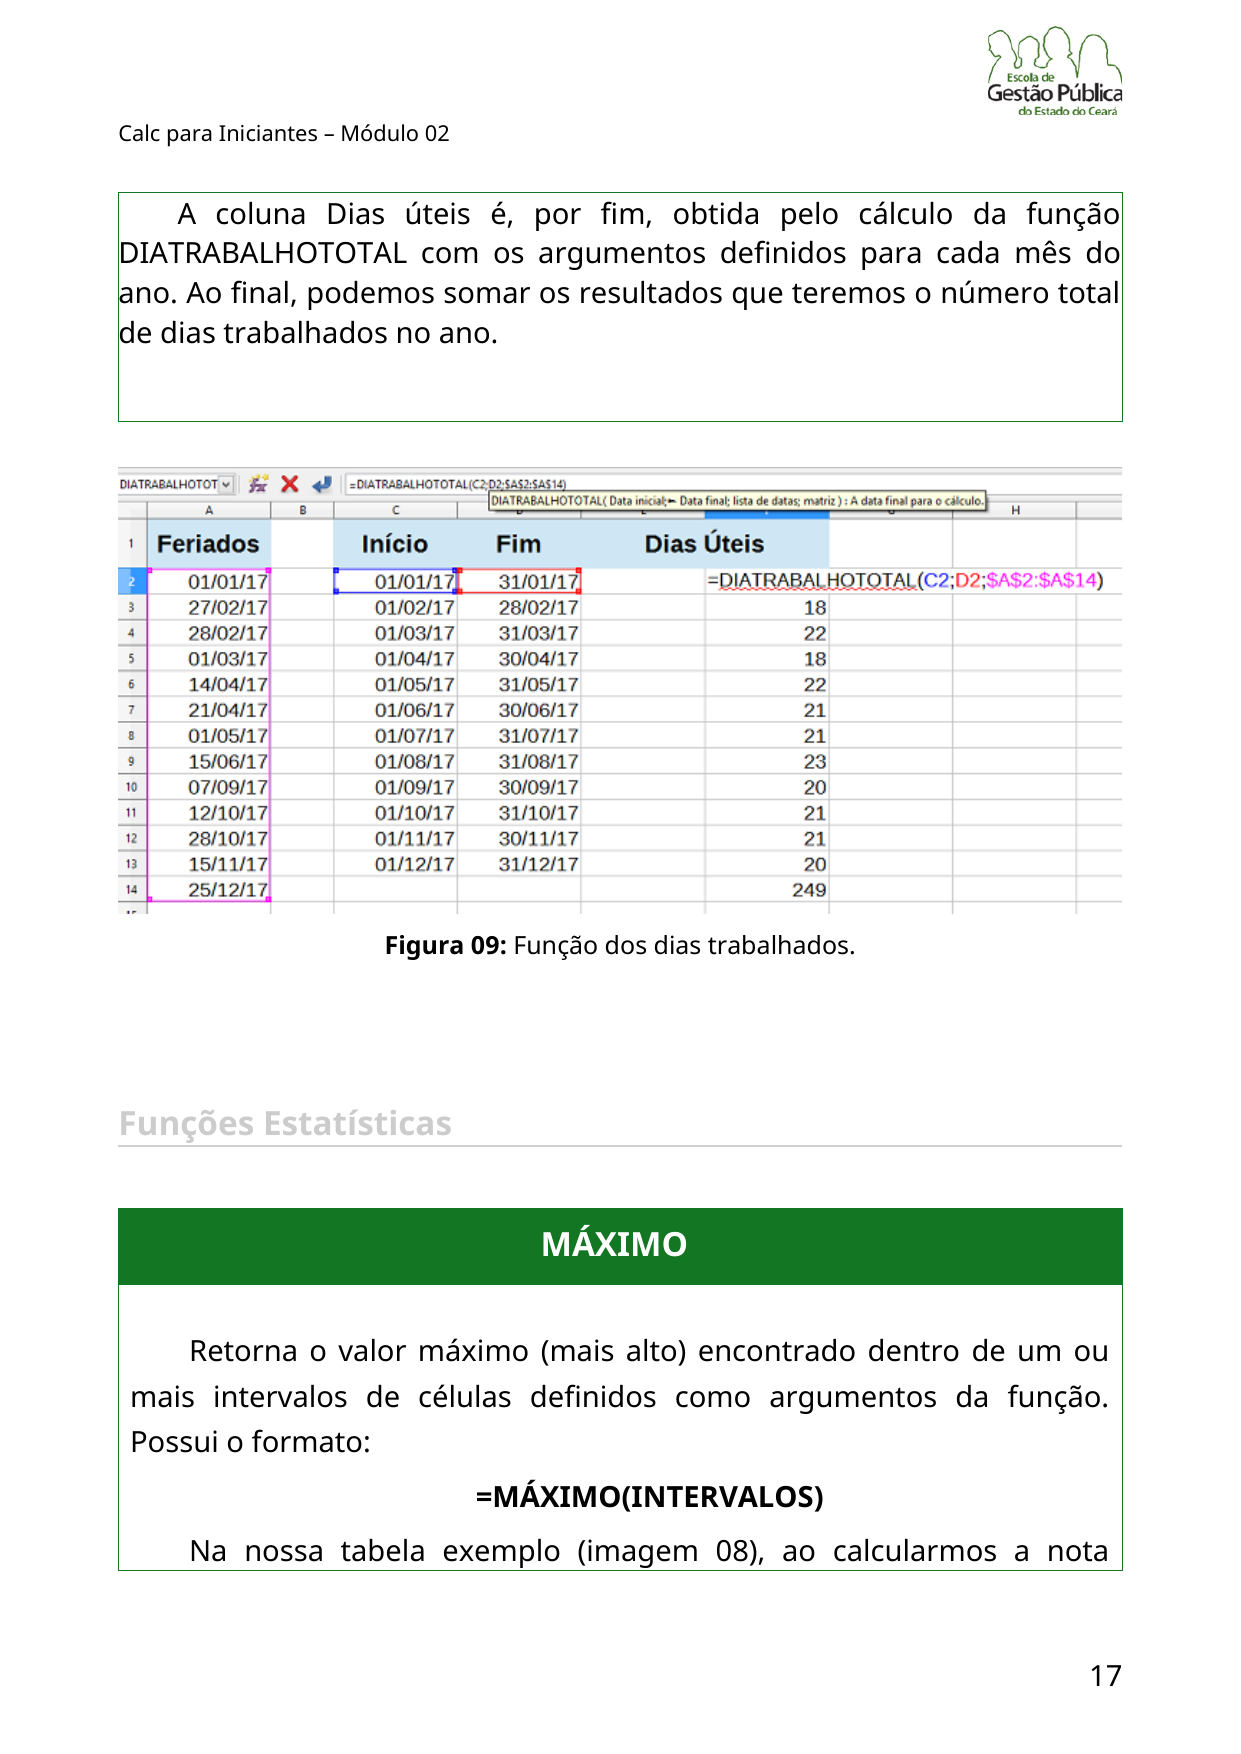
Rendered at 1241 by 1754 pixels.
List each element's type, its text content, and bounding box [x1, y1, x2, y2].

table_header MÁXIMO [119, 1209, 1122, 1284]
text Figura 09: Função dos dias trabalhados. [118, 914, 1122, 962]
table_cell A coluna Dias úteis é, por fim, obtida pelo cálculo da função DIATRABALHOTOTAL com os argumentos definidos para cada mês do ano. Ao final, podemos somar os resultados que teremos o número total de dias trabalhados no ano. [119, 193, 1122, 421]
subtitle Funções Estatísticas [118, 1062, 1122, 1145]
table_cell Retorna o valor máximo (mais alto) encontrado dentro de um ou mais intervalos de células definidos como argumentos da função. Possui o formato: =MÁXIMO(INTERVALOS) Na nossa tabela exemplo (imagem 08), ao calcularmos a nota [119, 1285, 1122, 1570]
picture [118, 467, 1123, 914]
picture [118, 26, 1123, 115]
